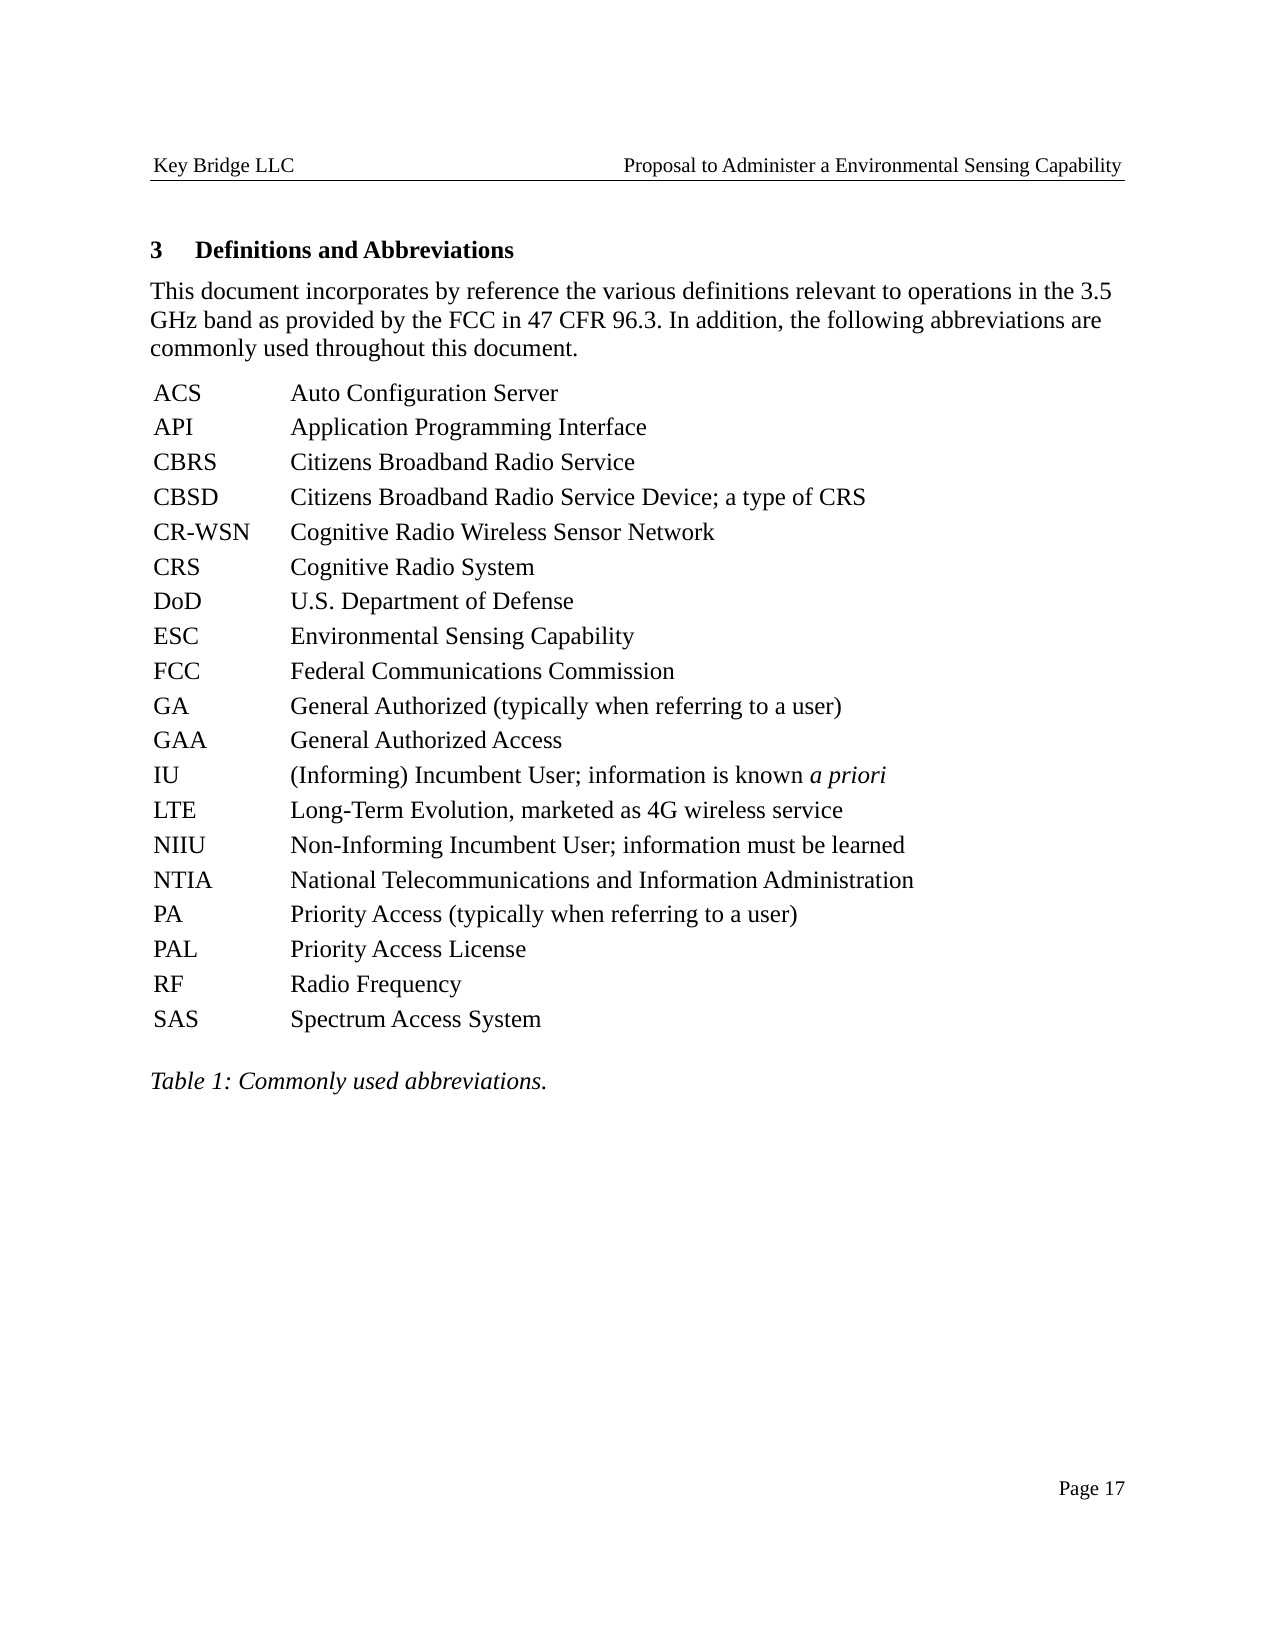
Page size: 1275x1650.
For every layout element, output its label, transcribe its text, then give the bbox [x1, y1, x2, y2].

table_cell Non-Informing Incumbent User; information must be learned [287, 827, 1125, 862]
table_cell CR-WSN [150, 514, 287, 549]
table_cell PA [150, 897, 287, 931]
table_cell CRS [150, 549, 287, 583]
table_header Auto Configuration Server [287, 375, 1125, 409]
table_cell PAL [150, 931, 287, 966]
table_cell Federal Communications Commission [287, 653, 1125, 688]
table_cell Environmental Sensing Capability [287, 618, 1125, 653]
table_cell RF [150, 966, 287, 1001]
table_cell CBRS [150, 444, 287, 479]
table_cell FCC [150, 653, 287, 688]
text This document incorporates by reference the various definitions relevant to operations in the 3.5 GHz band as provided by the FCC in 47 CFR 96.3. In addition, the following abbreviations are commonly used throughout this document. [150, 276, 1125, 362]
subtitle Definitions and Abbreviations [150, 235, 1125, 263]
table_cell U.S. Department of Defense [287, 584, 1125, 618]
table_cell National Telecommunications and Information Administration [287, 862, 1125, 897]
table_cell Cognitive Radio System [287, 549, 1125, 583]
table_cell Priority Access License [287, 931, 1125, 966]
table_cell API [150, 410, 287, 444]
table_cell Spectrum Access System [287, 1001, 1125, 1036]
table_header ACS [150, 375, 287, 409]
table_cell NIIU [150, 827, 287, 862]
table_cell DoD [150, 584, 287, 618]
table_cell General Authorized (typically when referring to a user) [287, 688, 1125, 723]
table_cell SAS [150, 1001, 287, 1036]
table_cell Long-Term Evolution, marketed as 4G wireless service [287, 792, 1125, 827]
table_cell IU [150, 758, 287, 792]
table_cell LTE [150, 792, 287, 827]
table_cell Radio Frequency [287, 966, 1125, 1001]
table_cell CBSD [150, 479, 287, 514]
table_cell ESC [150, 618, 287, 653]
text Table 1: Commonly used abbreviations. [150, 1066, 1125, 1095]
table_cell Citizens Broadband Radio Service Device; a type of CRS [287, 479, 1125, 514]
table_cell Application Programming Interface [287, 410, 1125, 444]
table_cell NTIA [150, 862, 287, 897]
table_cell General Authorized Access [287, 723, 1125, 757]
table_cell GA [150, 688, 287, 723]
table_cell Citizens Broadband Radio Service [287, 444, 1125, 479]
table_cell GAA [150, 723, 287, 757]
table_cell Cognitive Radio Wireless Sensor Network [287, 514, 1125, 549]
table_cell (Informing) Incumbent User; information is known a priori [287, 758, 1125, 792]
table_cell Priority Access (typically when referring to a user) [287, 897, 1125, 931]
